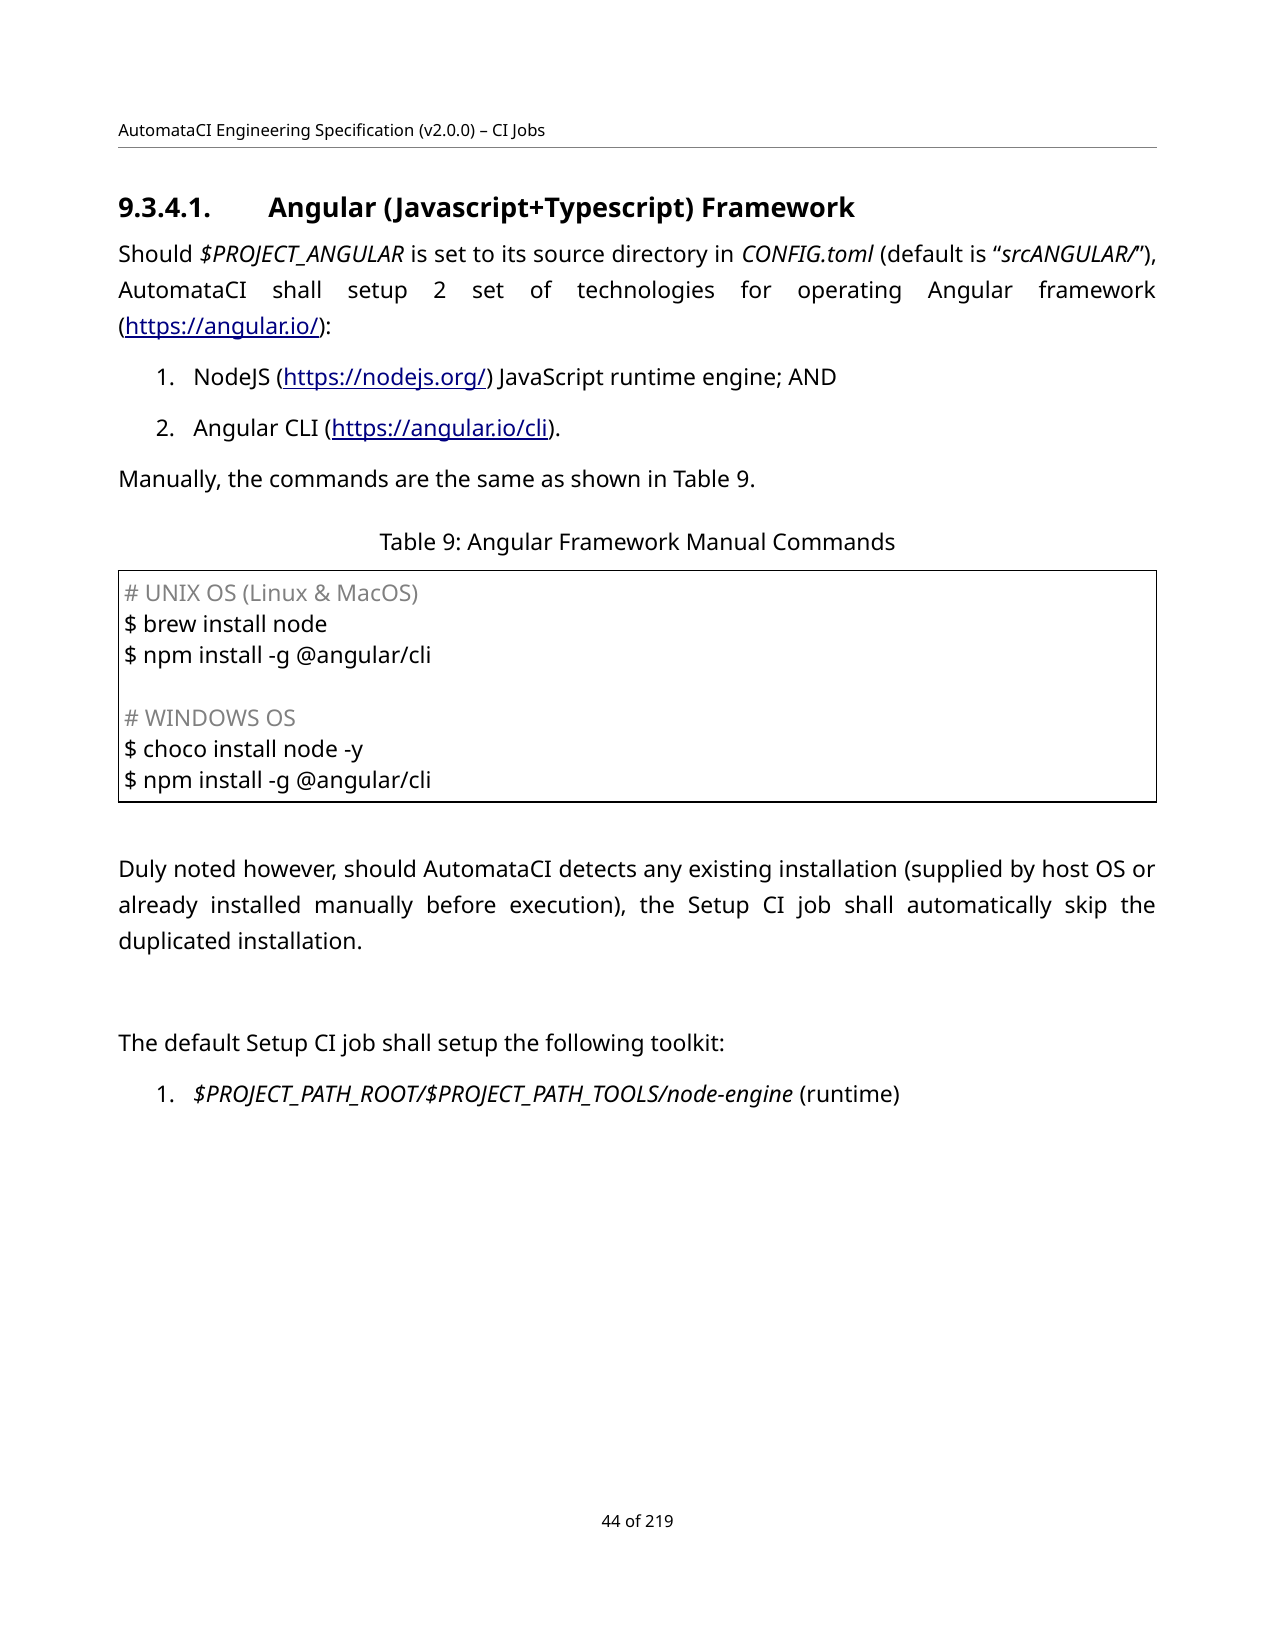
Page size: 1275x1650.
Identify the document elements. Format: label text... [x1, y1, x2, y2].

text Duly noted however, should AutomataCI detects any existing installation (supplied by host OS or already installed manually before execution), the Setup CI job shall automatically skip the duplicated installation. [118, 853, 1157, 956]
text The default Setup CI job shall setup the following toolkit: [118, 1027, 1157, 1058]
text Manually, the commands are the same as shown in Table 9. [118, 463, 1157, 494]
table_header # UNIX OS (Linux & MacOS) $ brew install node $ npm install -g @angular/cli # WINDOWS OS $ choco install node -y $ npm install -g @angular/cli [119, 571, 1156, 801]
list $PROJECT_PATH_ROOT/$PROJECT_PATH_TOOLS/node-engine (runtime) [156, 1078, 1157, 1109]
subtitle Angular (Javascript+Typescript) Framework [118, 189, 1157, 226]
text Should $PROJECT_ANGULAR is set to its source directory in CONFIG.toml (default is “srcANGULAR/”), AutomataCI shall setup 2 set of technologies for operating Angular framework (https://angular.io/): [118, 238, 1157, 341]
list NodeJS (https://nodejs.org/) JavaScript runtime engine; AND [156, 361, 1157, 392]
text Table 9: Angular Framework Manual Commands [118, 526, 1157, 558]
list Angular CLI (https://angular.io/cli). [156, 412, 1157, 443]
